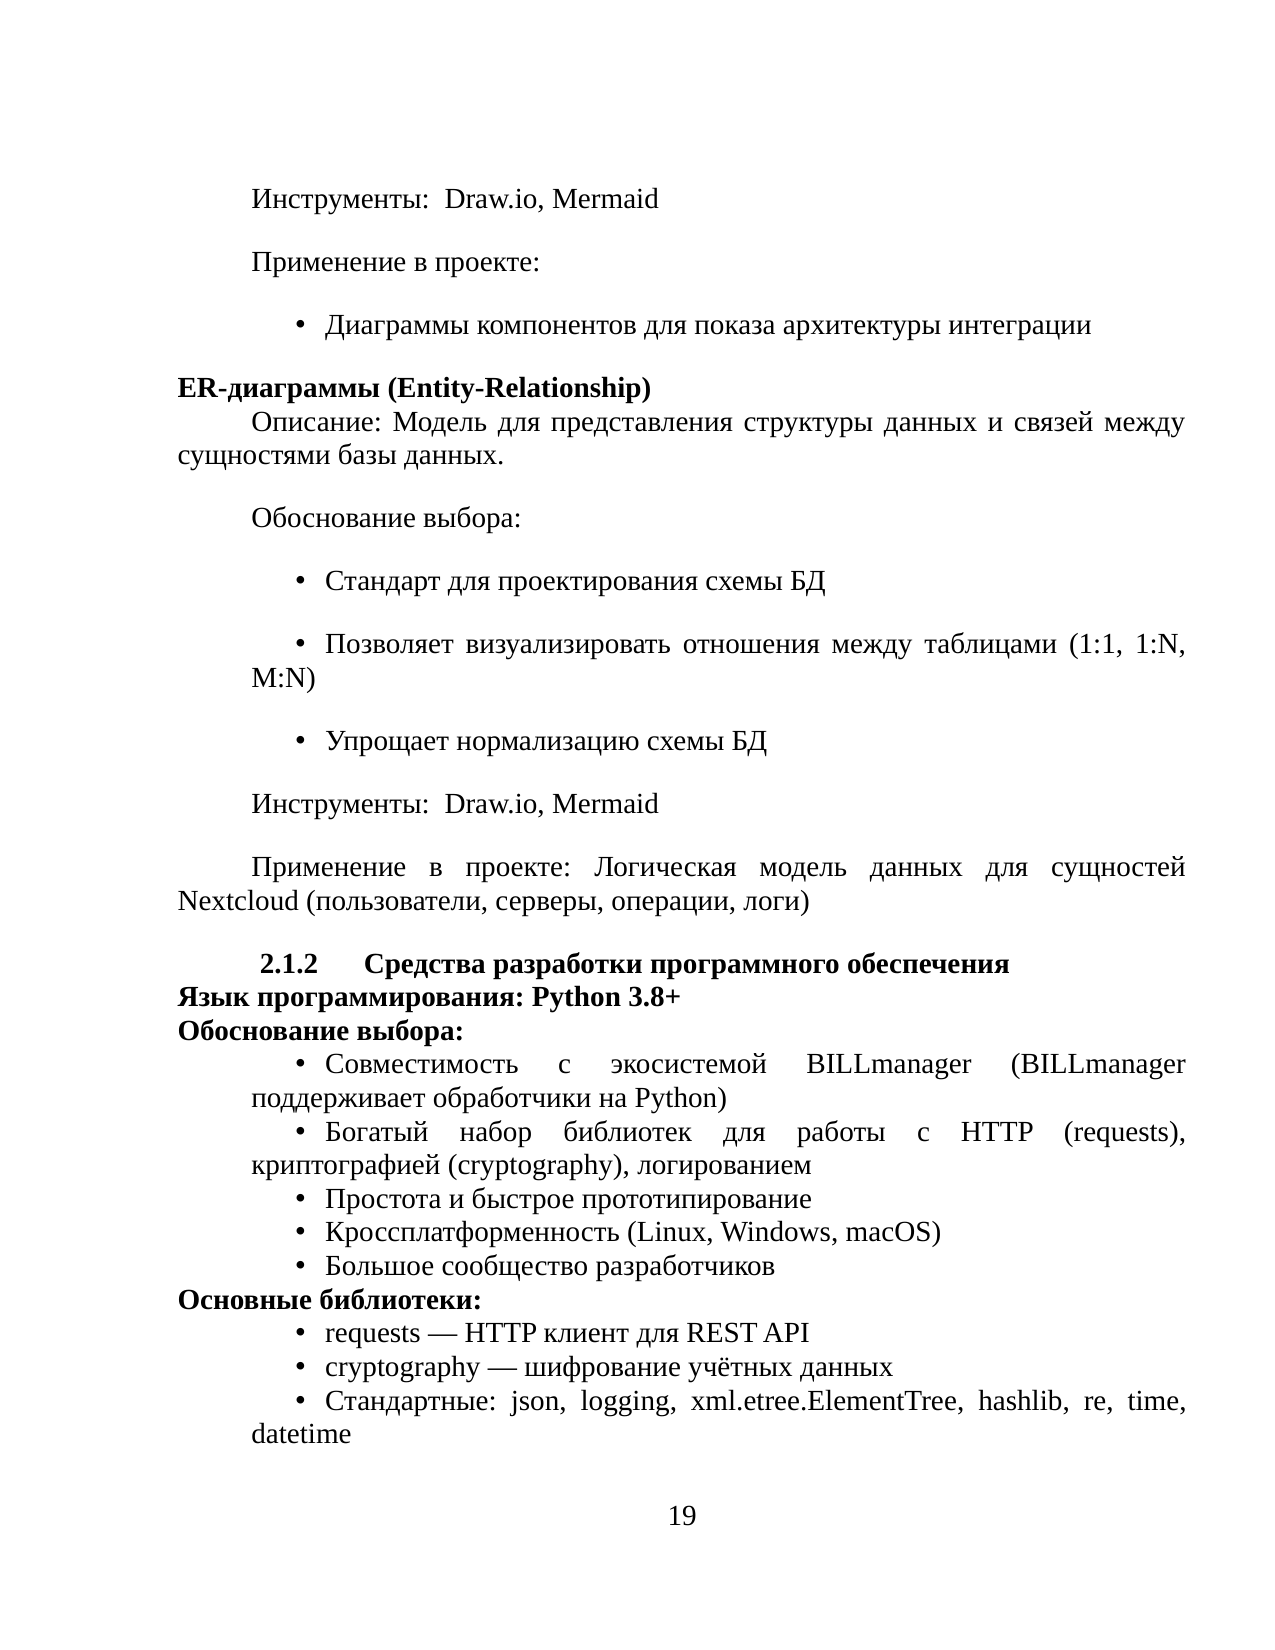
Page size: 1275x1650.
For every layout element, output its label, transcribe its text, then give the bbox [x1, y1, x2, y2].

list Диаграммы компонентов для показа архитектуры интеграции [222, 307, 1186, 341]
list requests — HTTP клиент для REST API [222, 1315, 1186, 1349]
list Средства разработки программного обеспечения [252, 946, 1186, 979]
list Стандартные: json, logging, xml.etree.ElementTree, hashlib, re, time, datetime [222, 1383, 1186, 1450]
text Обоснование выбора: [177, 1013, 1186, 1047]
text Описание: Модель для представления структуры данных и связей между сущностями базы данных. [177, 404, 1186, 471]
list Упрощает нормализацию схемы БД [222, 723, 1186, 757]
text Применение в проекте: [177, 244, 1186, 278]
list Стандарт для проектирования схемы БД [222, 563, 1186, 597]
list Совместимость с экосистемой BILLmanager (BILLmanager поддерживает обработчики на Python) [222, 1047, 1186, 1114]
text Применение в проекте: Логическая модель данных для сущностей Nextcloud (пользователи, серверы, операции, логи) [177, 849, 1186, 916]
list Богатый набор библиотек для работы с HTTP (requests), криптографией (cryptography), логированием [222, 1114, 1186, 1181]
text Инструменты: Draw.io, Mermaid [177, 786, 1186, 820]
list Кроссплатформенность (Linux, Windows, macOS) [222, 1214, 1186, 1248]
text Основные библиотеки: [177, 1282, 1186, 1315]
text ER-диаграммы (Entity-Relationship) [177, 370, 1186, 404]
list Большое сообщество разработчиков [222, 1248, 1186, 1282]
text Обоснование выбора: [177, 500, 1186, 534]
list Язык программирования: Python 3.8+ [177, 979, 1186, 1013]
list Простота и быстрое прототипирование [222, 1181, 1186, 1214]
list Позволяет визуализировать отношения между таблицами (1:1, 1:N, M:N) [222, 627, 1186, 694]
text Инструменты: Draw.io, Mermaid [177, 181, 1186, 215]
list cryptography — шифрование учётных данных [222, 1349, 1186, 1383]
